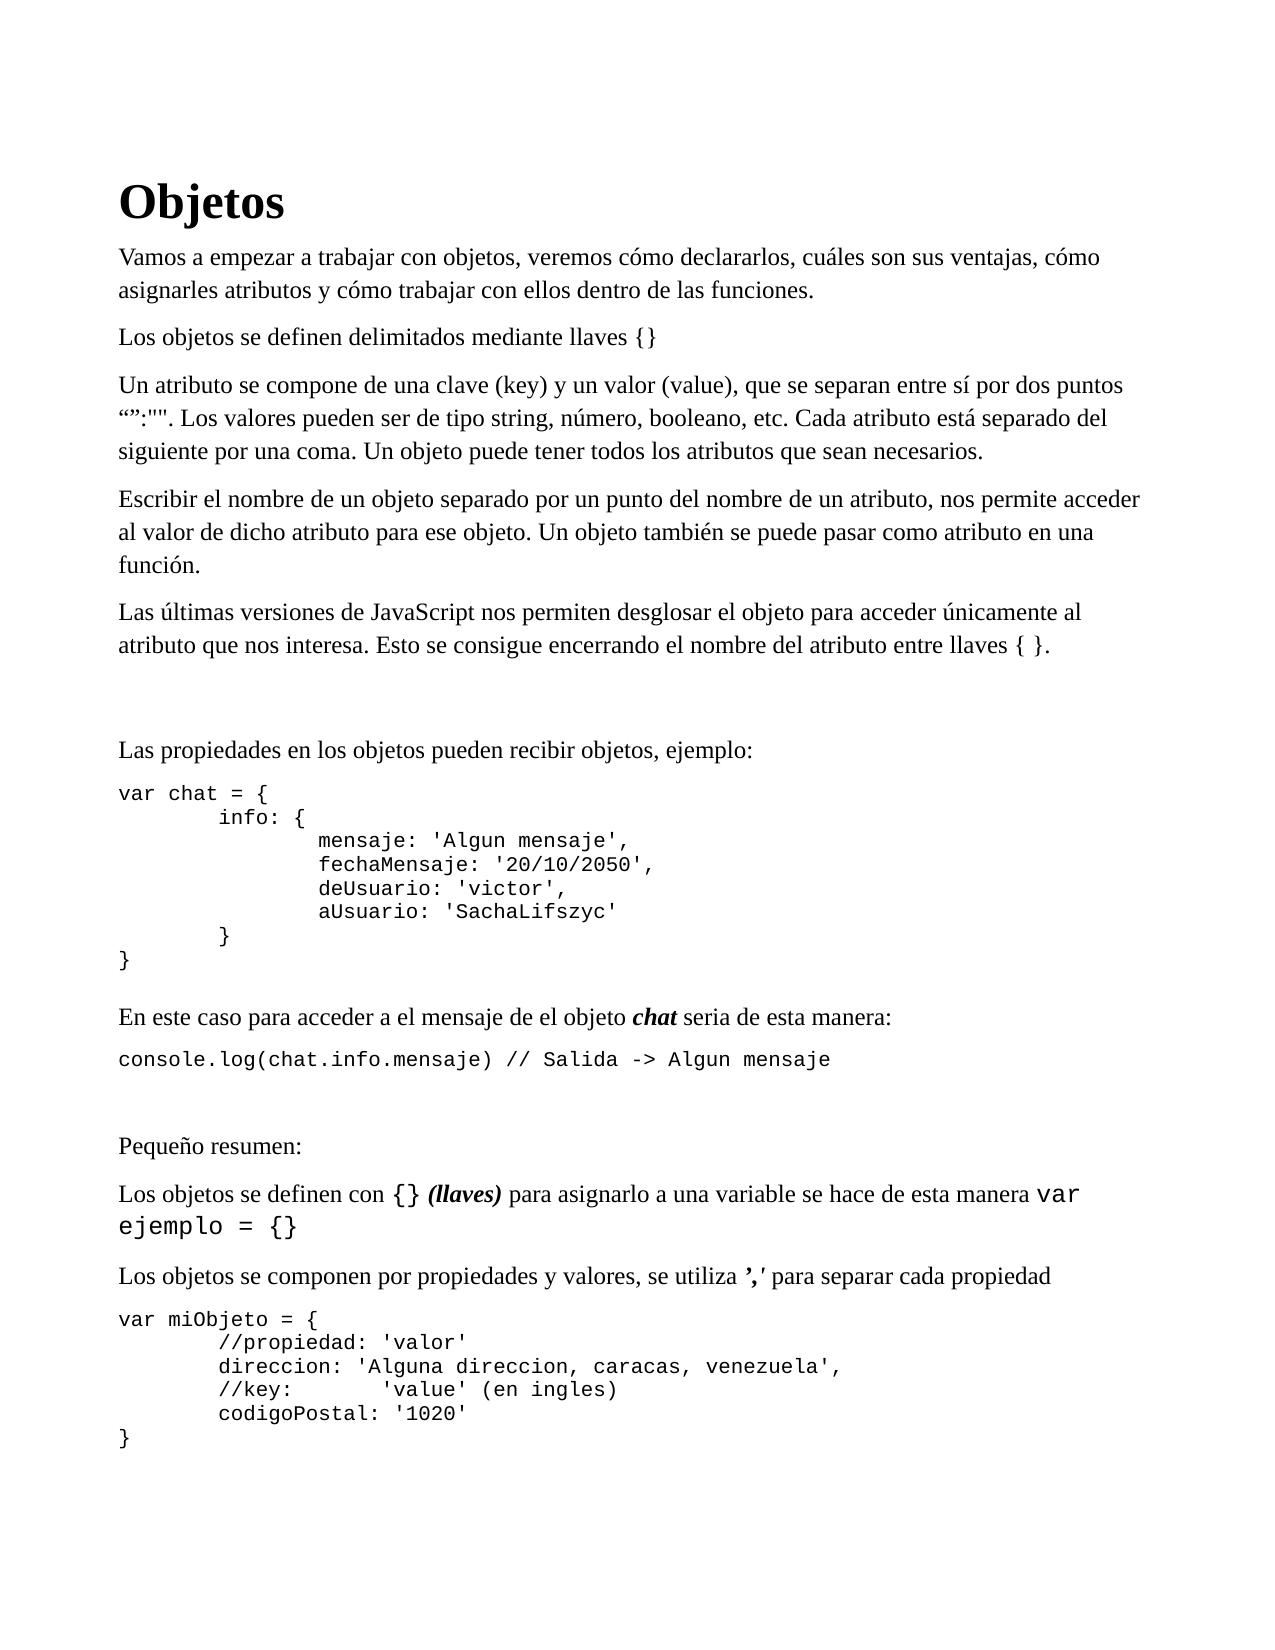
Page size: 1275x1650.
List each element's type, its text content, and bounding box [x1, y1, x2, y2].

text var chat = { [118, 783, 1157, 807]
text Los objetos se definen con {} (llaves) para asignarlo a una variable se hace de esta manera var ejemplo = {} [118, 1179, 1157, 1242]
text info: { [118, 807, 1157, 830]
text fechaMensaje: '20/10/2050', [118, 854, 1157, 878]
text En este caso para acceder a el mensaje de el objeto chat seria de esta manera: [118, 1002, 1157, 1031]
text } [118, 949, 1157, 972]
text deUsuario: 'victor', [118, 878, 1157, 901]
text console.log(chat.info.mensaje) // Salida -> Algun mensaje [118, 1049, 1157, 1073]
text mensaje: 'Algun mensaje', [118, 830, 1157, 854]
text var miObjeto = { [118, 1308, 1157, 1332]
text direccion: 'Alguna direccion, caracas, venezuela', [118, 1356, 1157, 1379]
text //propiedad: 'valor' [118, 1332, 1157, 1356]
text Un atributo se compone de una clave (key) y un valor (value), que se separan entre sí por dos puntos “”:"". Los valores pueden ser de tipo string, número, booleano, etc. Cada atributo está separado del siguiente por una coma. Un objeto puede tener todos los atributos que sean necesarios. [118, 370, 1157, 465]
text } [118, 925, 1157, 949]
text Escribir el nombre de un objeto separado por un punto del nombre de un atributo, nos permite acceder al valor de dicho atributo para ese objeto. Un objeto también se puede pasar como atributo en una función. [118, 484, 1157, 578]
text Pequeño resumen: [118, 1131, 1157, 1160]
text Los objetos se definen delimitados mediante llaves {} [118, 322, 1157, 351]
subtitle Objetos [118, 172, 1157, 229]
text aUsuario: 'SachaLifszyc' [118, 901, 1157, 925]
text //key: 'value' (en ingles) [118, 1379, 1157, 1403]
text Vamos a empezar a trabajar con objetos, veremos cómo declararlos, cuáles son sus ventajas, cómo asignarles atributos y cómo trabajar con ellos dentro de las funciones. [118, 242, 1157, 304]
text Las propiedades en los objetos pueden recibir objetos, ejemplo: [118, 736, 1157, 764]
text Las últimas versiones de JavaScript nos permiten desglosar el objeto para acceder únicamente al atributo que nos interesa. Esto se consigue encerrando el nombre del atributo entre llaves { }. [118, 597, 1157, 659]
text } [118, 1427, 1157, 1450]
text Los objetos se componen por propiedades y valores, se utiliza ’,' para separar cada propiedad [118, 1261, 1157, 1290]
text codigoPostal: '1020' [118, 1403, 1157, 1427]
